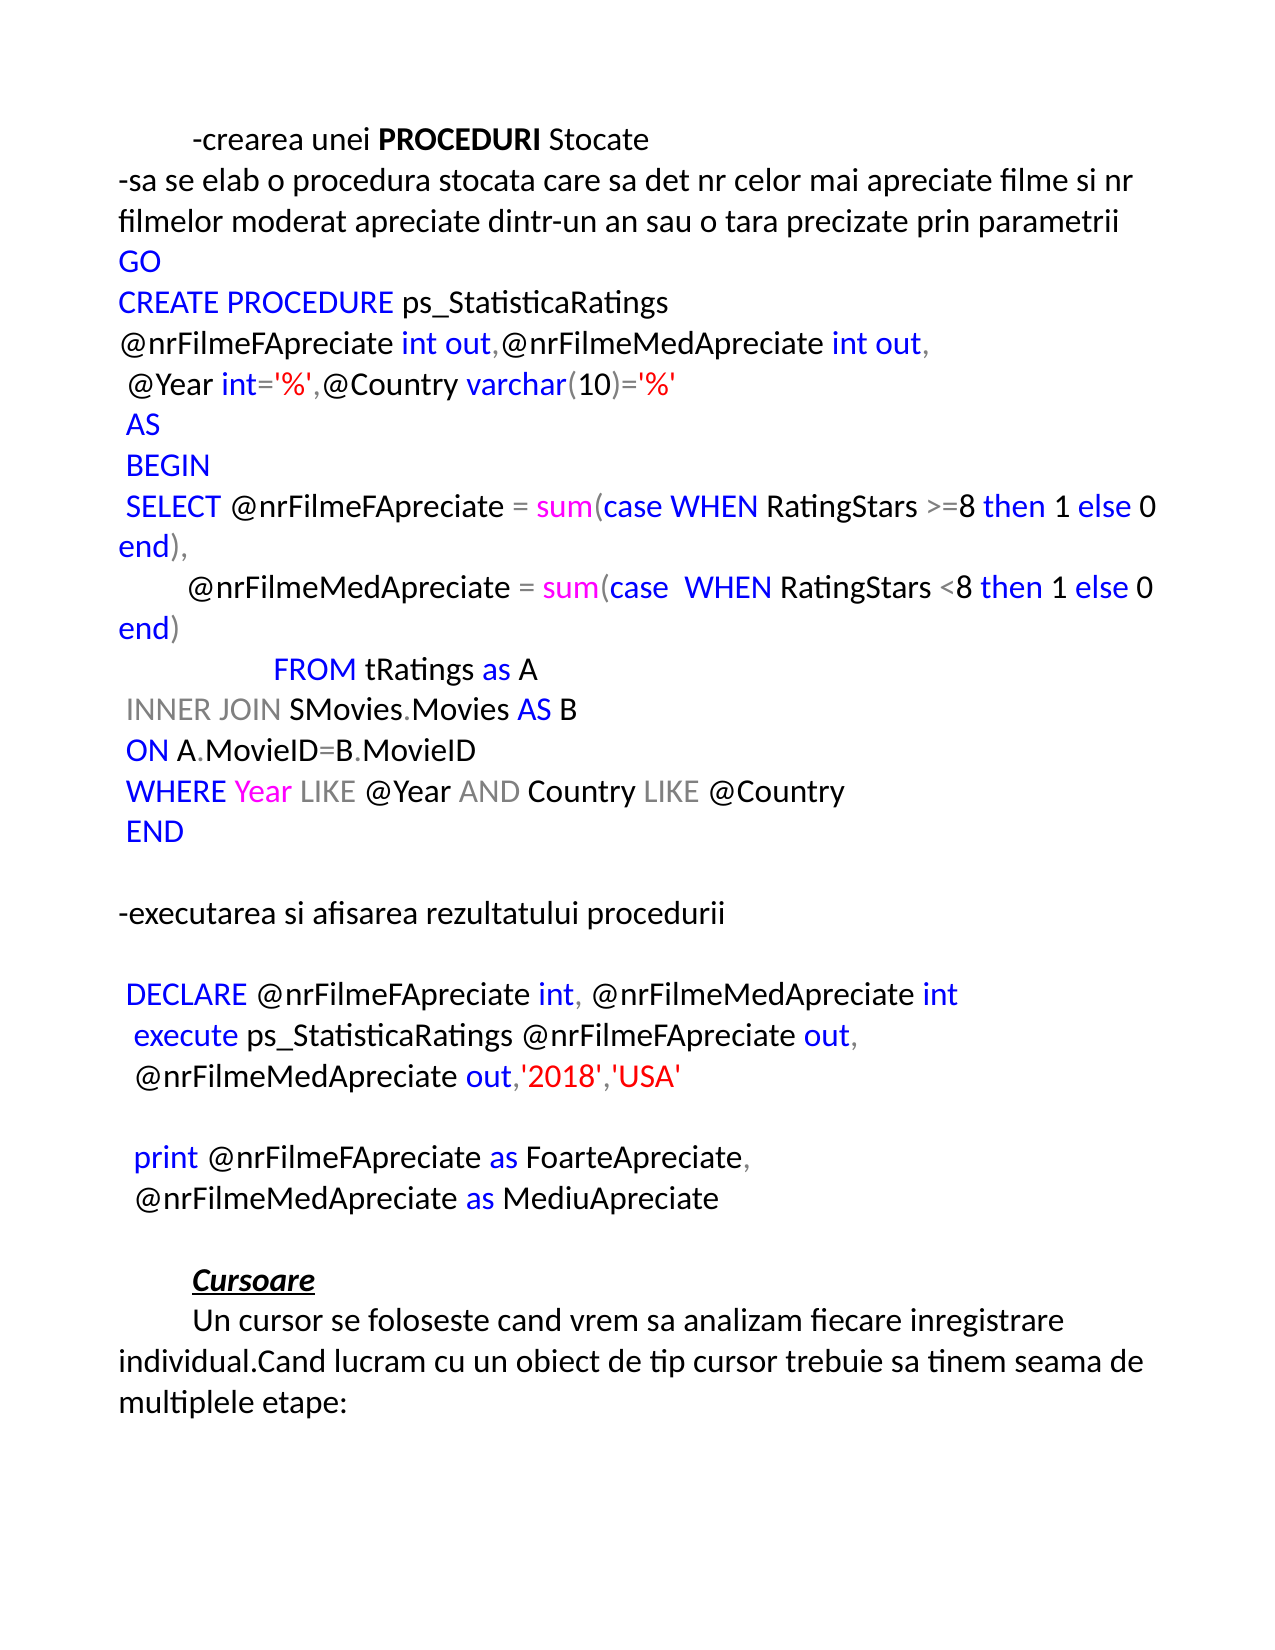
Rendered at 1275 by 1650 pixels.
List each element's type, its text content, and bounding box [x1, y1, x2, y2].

text WHERE Year LIKE @Year AND Country LIKE @Country [118, 770, 1157, 811]
text DECLARE @nrFilmeFApreciate int, @nrFilmeMedApreciate int [118, 973, 1157, 1014]
text ON A.MovieID=B.MovieID [118, 729, 1157, 770]
text -executarea si afisarea rezultatului procedurii [118, 892, 1157, 933]
text execute ps_StatisticaRatings @nrFilmeFApreciate out, [118, 1014, 1157, 1055]
text @Year int='%',@Country varchar(10)='%' [118, 362, 1157, 403]
text @nrFilmeMedApreciate as MediuApreciate [118, 1177, 1157, 1218]
text BEGIN [118, 444, 1157, 485]
text @nrFilmeMedApreciate = sum(case WHEN RatingStars <8 then 1 else 0 end) [118, 566, 1157, 648]
text @nrFilmeFApreciate int out,@nrFilmeMedApreciate int out, [118, 322, 1157, 362]
text GO [118, 240, 1157, 281]
text @nrFilmeMedApreciate out,'2018','USA' [118, 1055, 1157, 1096]
text Un cursor se foloseste cand vrem sa analizam fiecare inregistrare individual.Cand lucram cu un obiect de tip cursor trebuie sa tinem seama de multiplele etape: [118, 1299, 1157, 1421]
text SELECT @nrFilmeFApreciate = sum(case WHEN RatingStars >=8 then 1 else 0 end), [118, 485, 1157, 566]
text print @nrFilmeFApreciate as FoarteApreciate, [118, 1136, 1157, 1177]
text -crearea unei PROCEDURI Stocate [118, 118, 1157, 159]
text END [118, 811, 1157, 851]
text -sa se elab o procedura stocata care sa det nr celor mai apreciate filme si nr filmelor moderat apreciate dintr-un an sau o tara precizate prin parametrii [118, 159, 1157, 240]
text CREATE PROCEDURE ps_StatisticaRatings [118, 281, 1157, 322]
text INNER JOIN SMovies.Movies AS B [118, 688, 1157, 729]
text AS [118, 403, 1157, 444]
text Cursoare [118, 1258, 1157, 1299]
text FROM tRatings as A [118, 648, 1157, 688]
